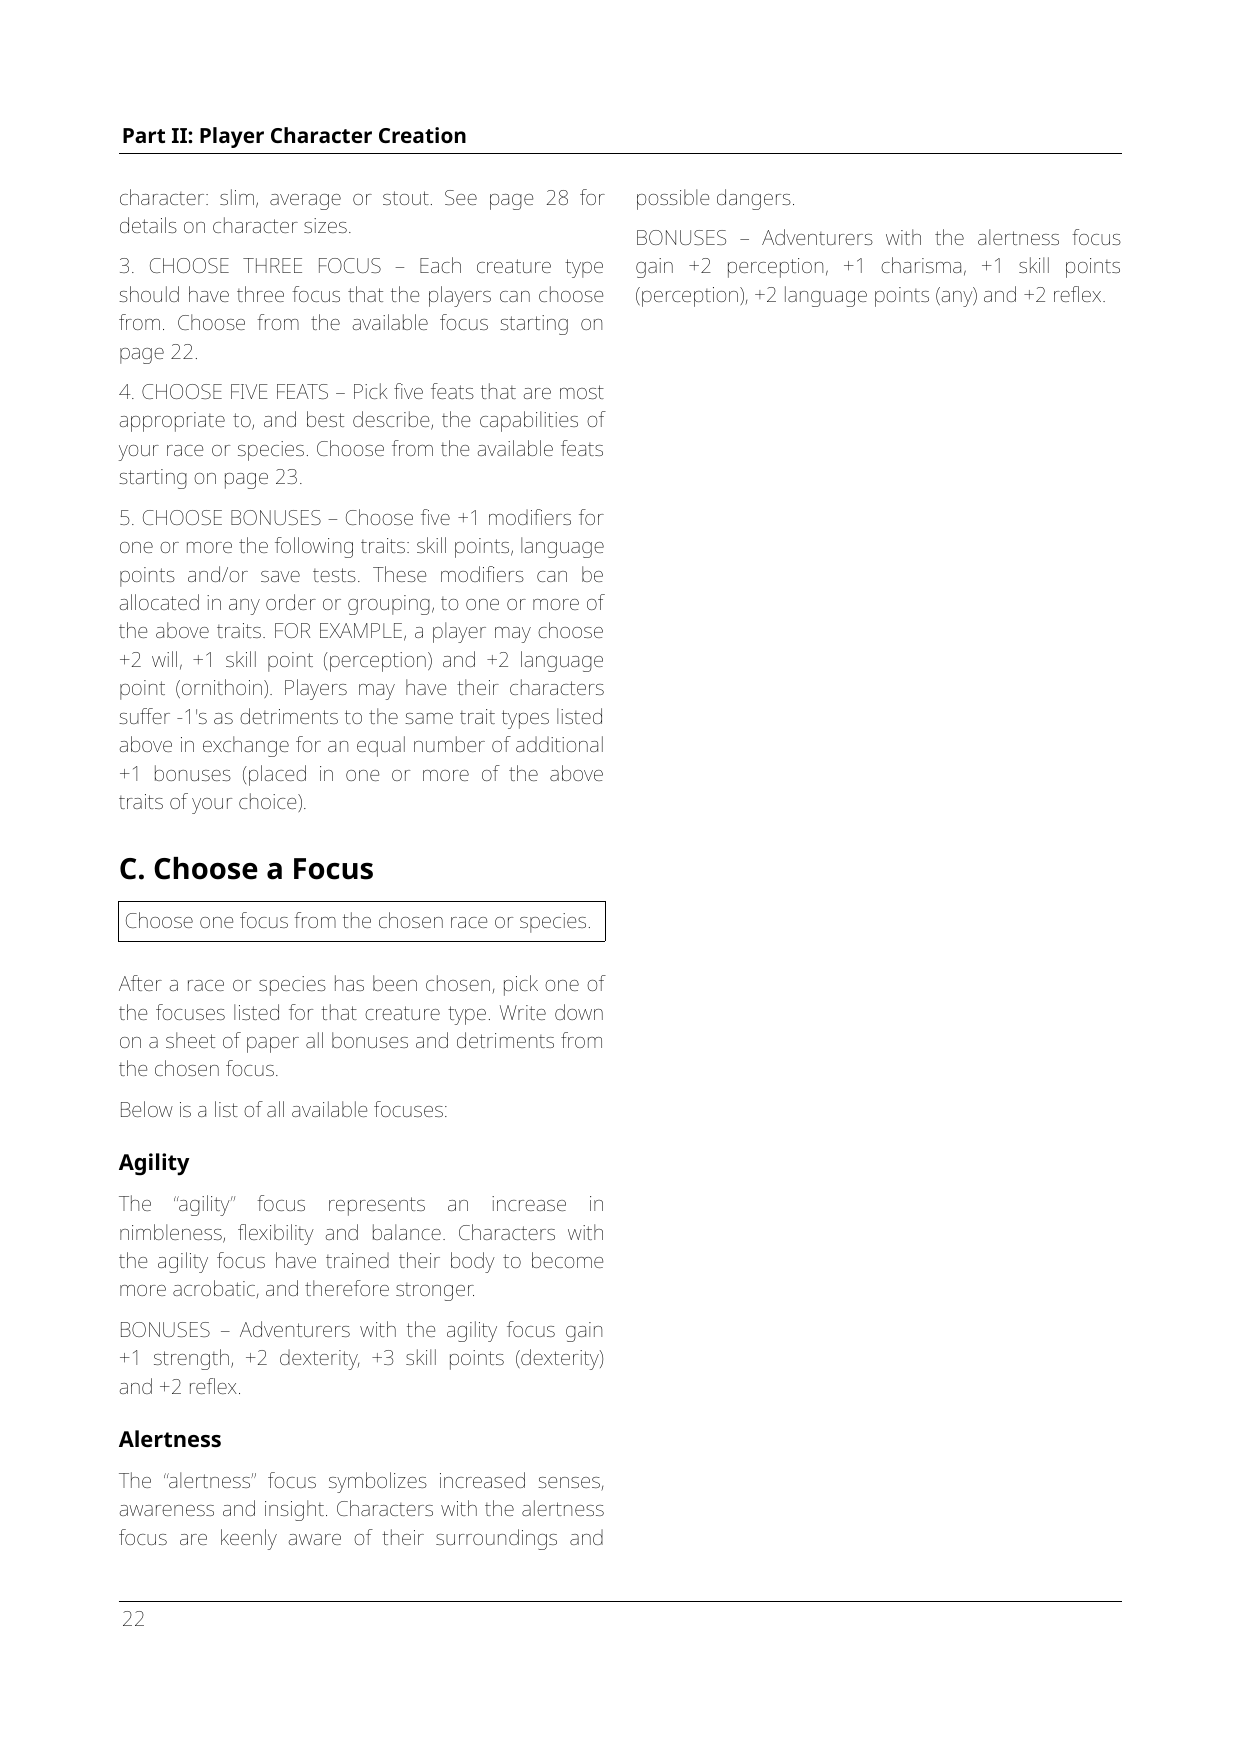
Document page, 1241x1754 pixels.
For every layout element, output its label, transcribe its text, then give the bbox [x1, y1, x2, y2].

text possible dangers. [635, 183, 1122, 211]
table_header Choose one focus from the chosen race or species. [119, 902, 605, 941]
text Agility [118, 1147, 605, 1177]
text The “alertness” focus symbolizes increased senses, awareness and insight. Characters with the alertness focus are keenly aware of their surroundings and [118, 1466, 605, 1551]
text After a race or species has been chosen, pick one of the focuses listed for that creature type. Write down on a sheet of paper all bonuses and detriments from the chosen focus. [118, 969, 605, 1083]
text BONUSES – Adventurers with the alertness focus gain +2 perception, +1 charisma, +1 skill points (perception), +2 language points (any) and +2 reflex. [635, 223, 1122, 308]
text 3. CHOOSE THREE FOCUS – Each creature type should have three focus that the players can choose from. Choose from the available focus starting on page 16. [118, 251, 605, 365]
text Alertness [118, 1424, 605, 1454]
text Below is a list of all available focuses: [118, 1095, 605, 1123]
text The “agility” focus represents an increase in nimbleness, flexibility and balance. Characters with the agility focus have trained their body to become more acrobatic, and therefore stronger. [118, 1189, 605, 1303]
subtitle C. Choose a Focus [118, 848, 605, 888]
text BONUSES – Adventurers with the agility focus gain +1 strength, +2 dexterity, +3 skill points (dexterity) and +2 reflex. [118, 1315, 605, 1400]
text 2. DETERMINE YOUR CREATURE'S SIZE – Most creatures should be one of three sizes: small, medium or large. Each size can have one of three body types, which represent the girth of the character: slim, average or stout. See page 21 for details on character sizes. [118, 183, 605, 239]
text 4. CHOOSE FIVE FEATS – Pick five feats that are most appropriate to, and best describe, the capabilities of your race or species. Choose from the available feats starting on page 17. [118, 377, 605, 491]
text 5. CHOOSE BONUSES – Choose five +1 modifiers for one or more the following traits: skill points, language points and/or save tests. These modifiers can be allocated in any order or grouping, to one or more of the above traits. FOR EXAMPLE, a player may choose +2 will, +1 skill point (perception) and +2 language point (ornithoin). Players may have their characters suffer -1's as detriments to the same trait types listed above in exchange for an equal number of additional +1 bonuses (placed in one or more of the above traits of your choice). [118, 503, 605, 816]
